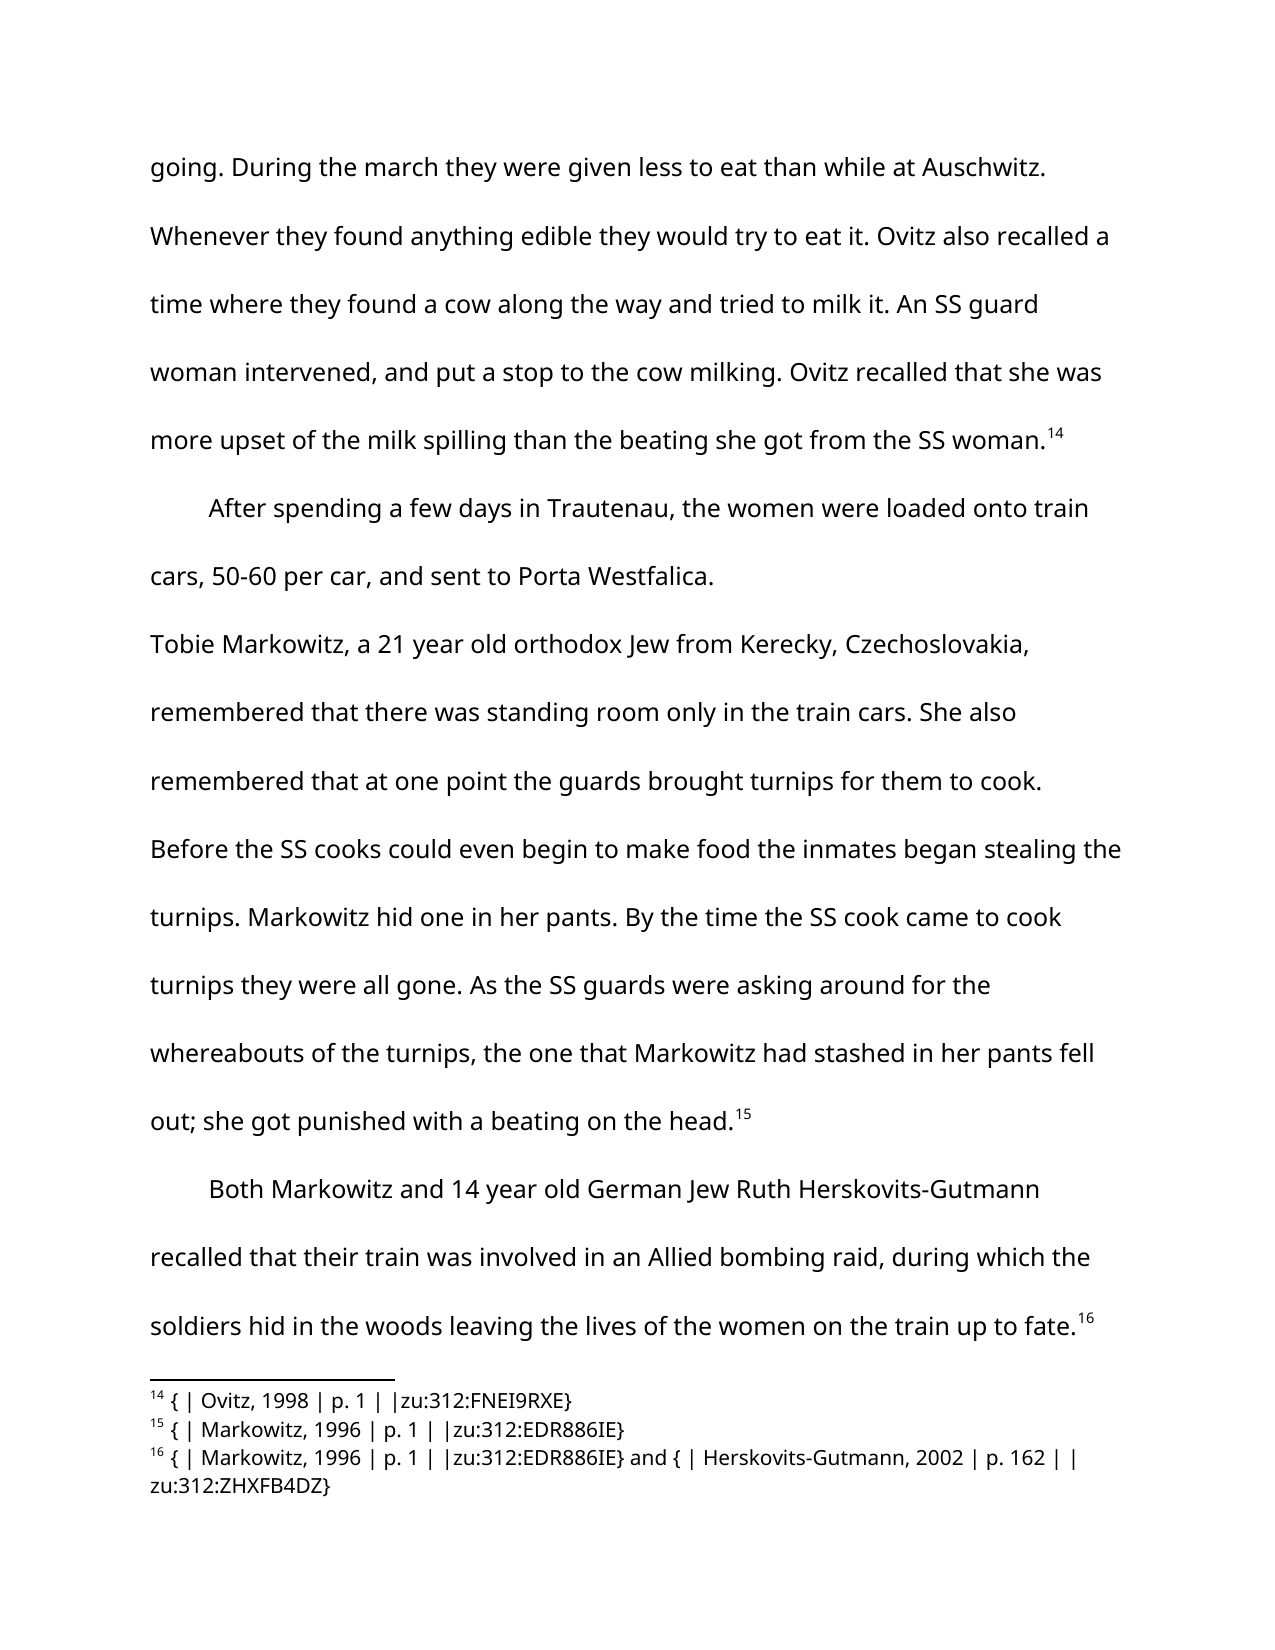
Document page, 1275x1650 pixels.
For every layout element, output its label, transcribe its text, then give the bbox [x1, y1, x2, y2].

text Tobie Markowitz, a 21 year old orthodox Jew from Kerecky, Czechoslovakia, remembered that there was standing room only in the train cars. She also remembered that at one point the guards brought turnips for them to cook. Before the SS cooks could even begin to make food the inmates began stealing the turnips. Markowitz hid one in her pants. By the time the SS cook came to cook turnips they were all gone. As the SS guards were asking around for the whereabouts of the turnips, the one that Markowitz had stashed in her pants fell out; she got punished with a beating on the head. [150, 627, 1125, 1138]
text After spending a few days in Trautenau, the women were loaded onto train cars, 50-60 per car, and sent to Porta Westfalica. [150, 491, 1125, 593]
text Both Markowitz and 14 year old German Jew Ruth Herskovits-Gutmann recalled that their train was involved in an Allied bombing raid, during which the soldiers hid in the woods leaving the lives of the women on the train up to fate. [150, 1172, 1125, 1342]
text going. During the march they were given less to eat than while at Auschwitz. Whenever they found anything edible they would try to eat it. Ovitz also recalled a time where they found a cow along the way and tried to milk it. An SS guard woman intervened, and put a stop to the cow milking. Ovitz recalled that she was more upset of the milk spilling than the beating she got from the SS woman. [150, 150, 1125, 457]
text { | Markowitz, 1996 | p. 1 | |zu:312:EDR886IE} [150, 1415, 1125, 1443]
text { | Ovitz, 1998 | p. 1 | |zu:312:FNEI9RXE} [150, 1386, 1125, 1415]
text { | Markowitz, 1996 | p. 1 | |zu:312:EDR886IE} and { | Herskovits-Gutmann, 2002 | p. 162 | |zu:312:ZHXFB4DZ} [150, 1443, 1125, 1500]
